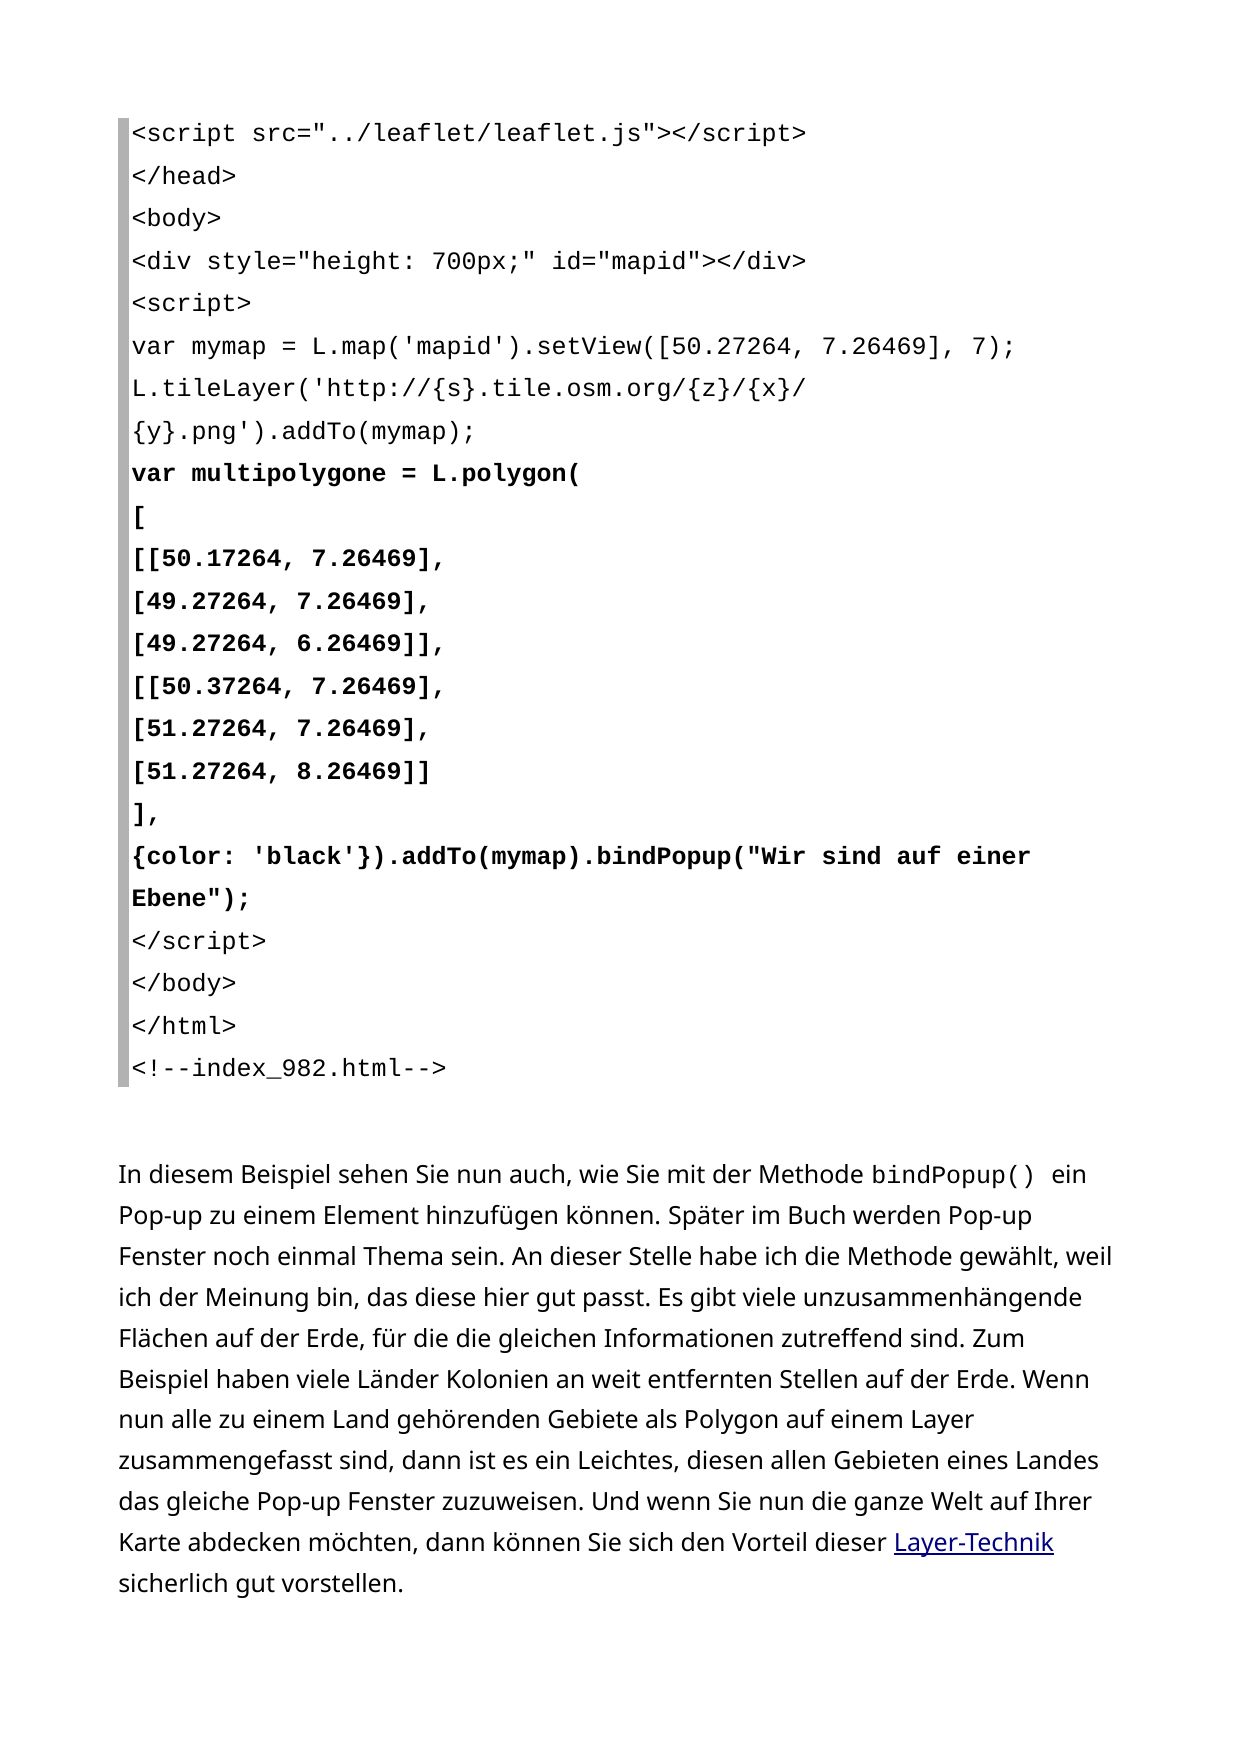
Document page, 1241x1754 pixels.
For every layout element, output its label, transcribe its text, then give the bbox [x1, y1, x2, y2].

text In diesem Beispiel sehen Sie nun auch, wie Sie mit der Methode bindPopup() ein Pop-up zu einem Element hinzufügen können. Später im Buch werden Pop-up Fenster noch einmal Thema sein. An dieser Stelle habe ich die Methode gewählt, weil ich der Meinung bin, das diese hier gut passt. Es gibt viele unzusammenhängende Flächen auf der Erde, für die die gleichen Informationen zutreffend sind. Zum Beispiel haben viele Länder Kolonien an weit entfernten Stellen auf der Erde. Wenn nun alle zu einem Land gehörenden Gebiete als Polygon auf einem Layer zusammengefasst sind, dann ist es ein Leichtes, diesen allen Gebieten eines Landes das gleiche Pop-up Fenster zuzuweisen. Und wenn Sie nun die ganze Welt auf Ihrer Karte abdecken möchten, dann können Sie sich den Vorteil dieser Layer-Technik sicherlich gut vorstellen. [118, 1157, 1122, 1599]
text var multipolygone = L.polygon( [129, 458, 1122, 489]
text L.tileLayer('http://{s}.tile.osm.org/{z}/{x}/{y}.png').addTo(mymap); [129, 373, 1122, 447]
text <script> [129, 288, 1122, 319]
text [51.27264, 8.26469]] [129, 756, 1122, 787]
text <body> [129, 203, 1122, 234]
text ], [129, 798, 1122, 829]
text </html> [129, 1011, 1122, 1042]
text </head> [129, 161, 1122, 192]
text [51.27264, 7.26469], [129, 713, 1122, 744]
text [[50.37264, 7.26469], [129, 671, 1122, 702]
text <script src="../leaflet/leaflet.js"></script> [129, 118, 1122, 149]
text [49.27264, 7.26469], [129, 586, 1122, 617]
text <div style="height: 700px;" id="mapid"></div> [129, 246, 1122, 277]
text [ [129, 501, 1122, 532]
text [49.27264, 6.26469]], [129, 628, 1122, 659]
text </script> [129, 926, 1122, 957]
text </body> [129, 968, 1122, 999]
text [[50.17264, 7.26469], [129, 543, 1122, 574]
text var mymap = L.map('mapid').setView([50.27264, 7.26469], 7); [129, 331, 1122, 362]
text {color: 'black'}).addTo(mymap).bindPopup("Wir sind auf einer Ebene"); [129, 841, 1122, 914]
text <!--index_982.html--> [129, 1053, 1122, 1087]
